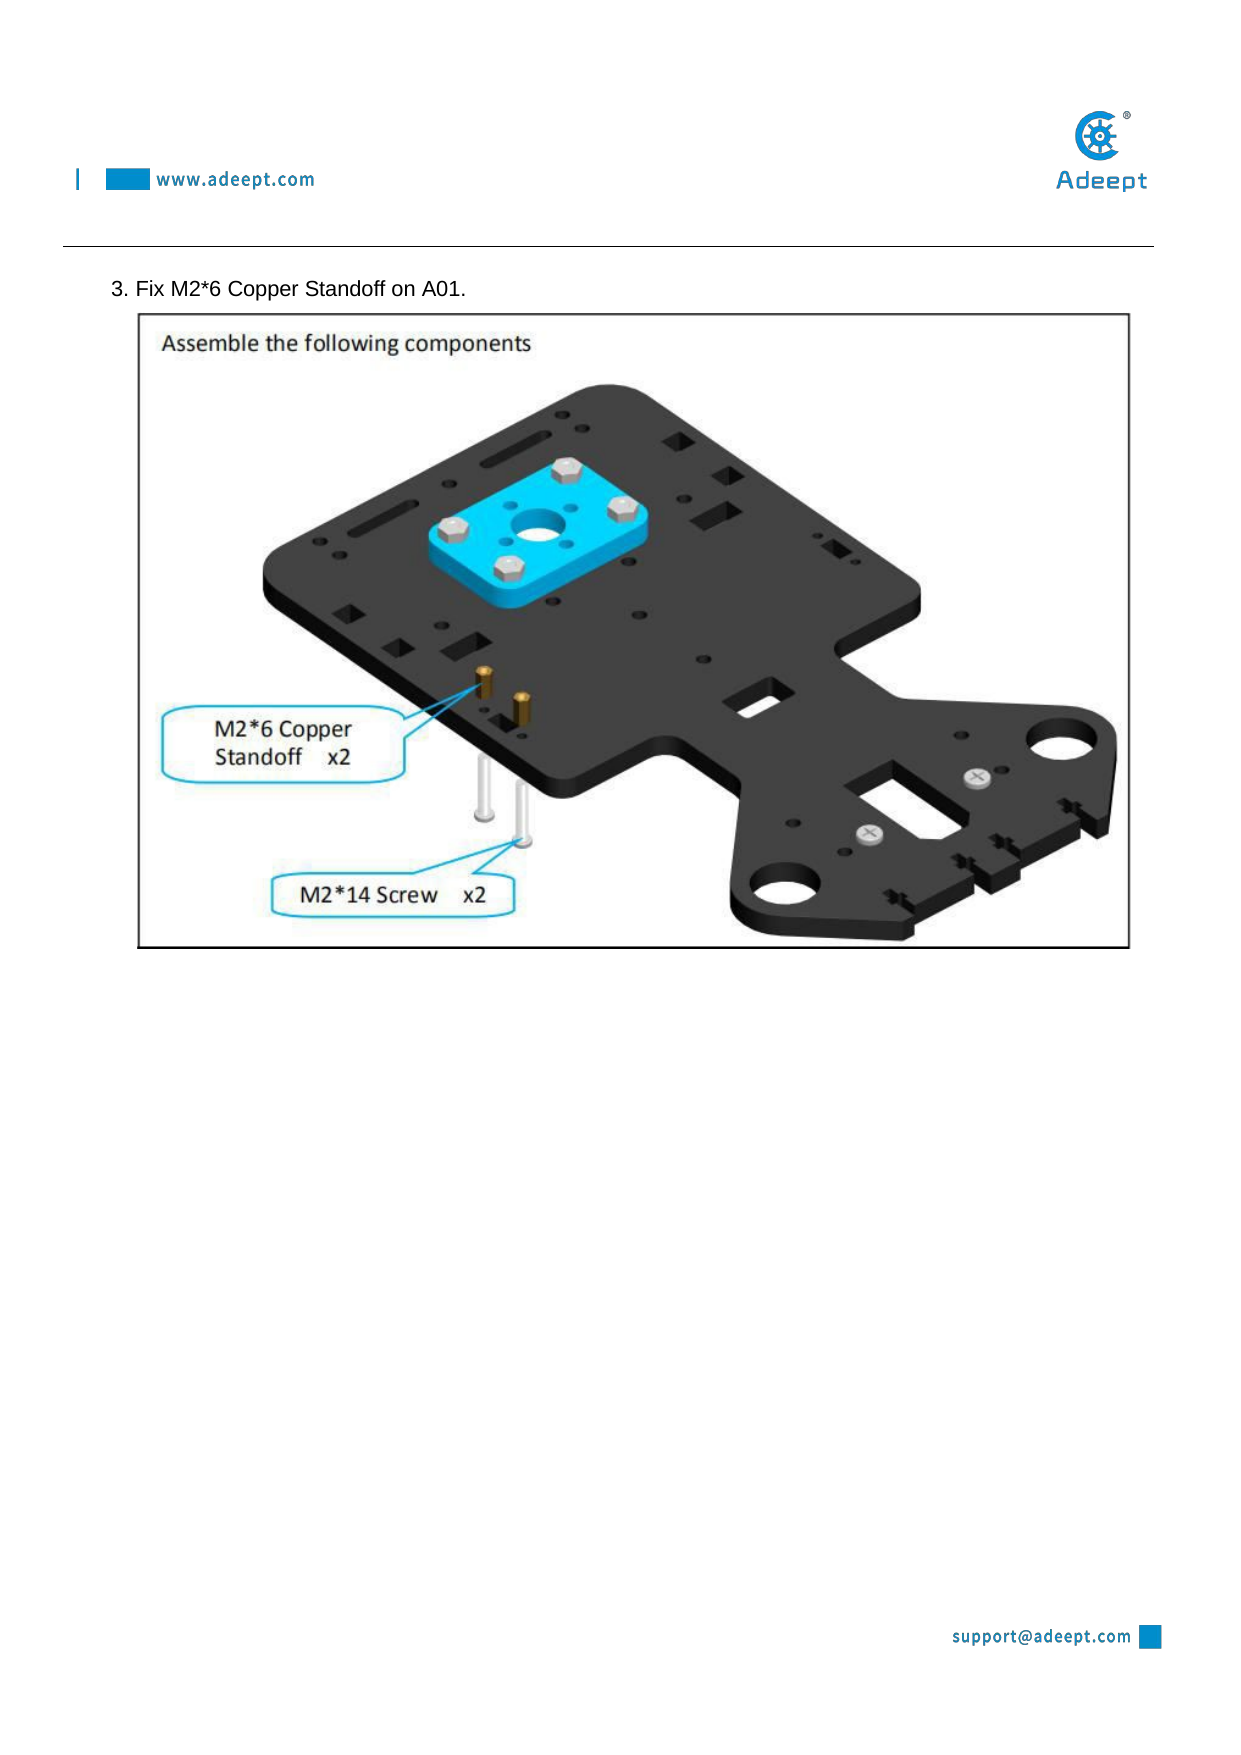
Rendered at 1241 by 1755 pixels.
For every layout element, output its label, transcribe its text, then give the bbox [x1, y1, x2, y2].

list Fix M2*6 Copper Standoff on A01. [111, 276, 1178, 301]
